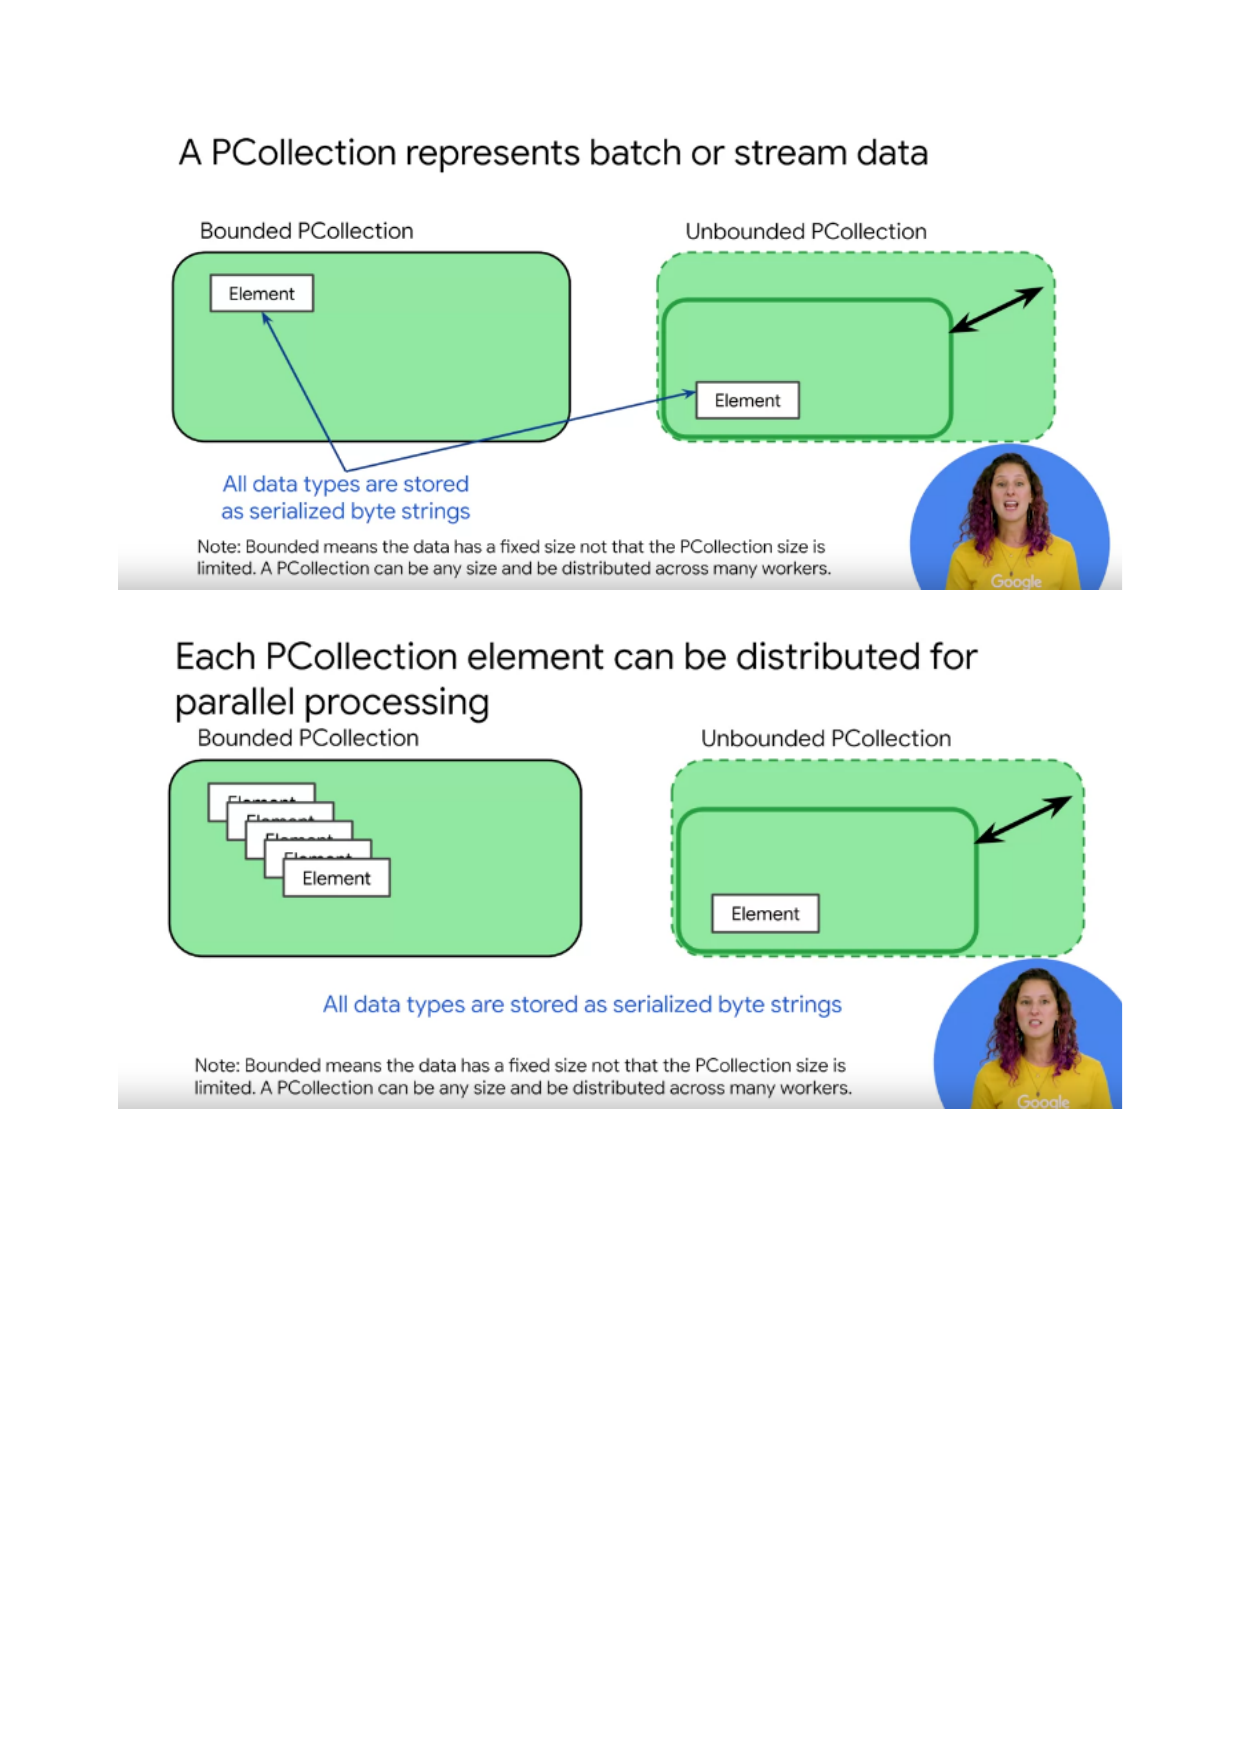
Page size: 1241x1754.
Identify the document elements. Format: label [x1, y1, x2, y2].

picture [118, 618, 1123, 1109]
picture [118, 118, 1123, 590]
